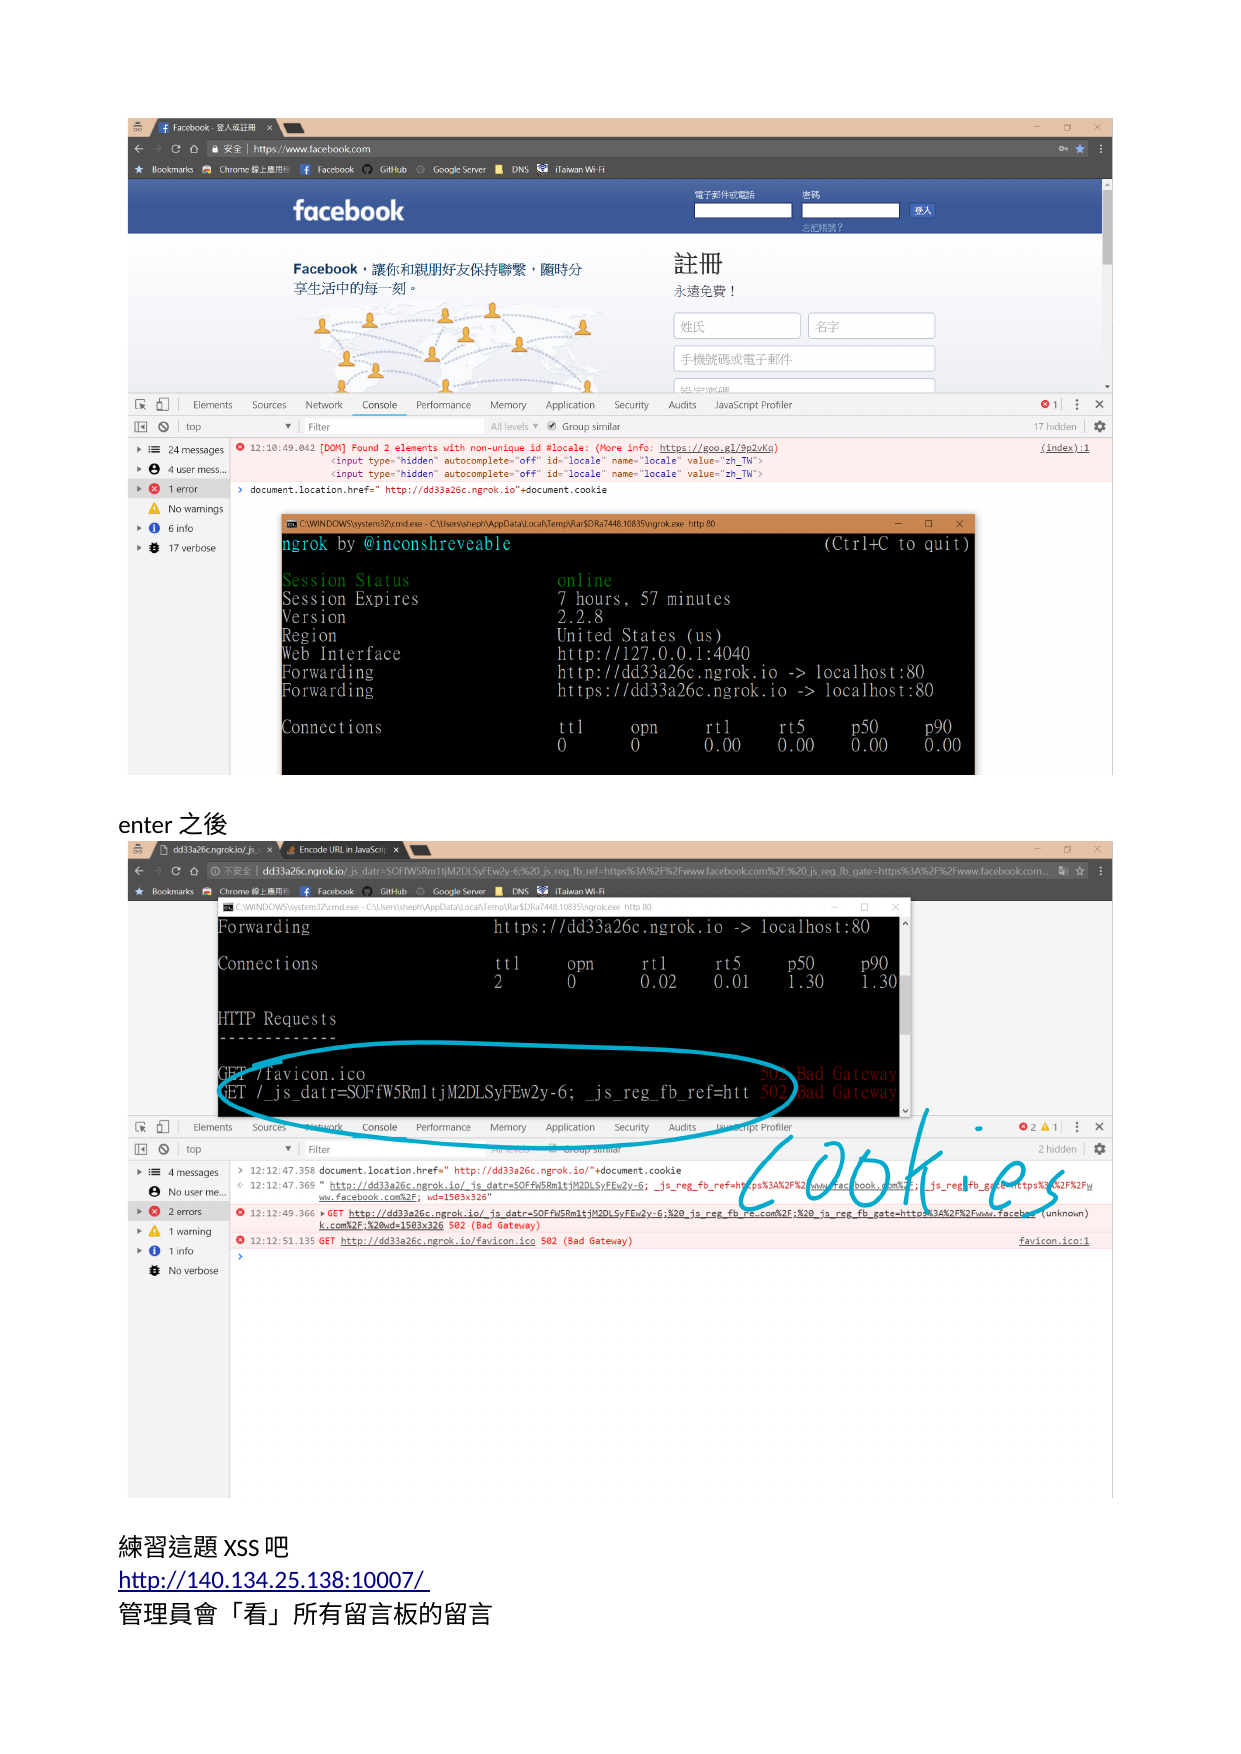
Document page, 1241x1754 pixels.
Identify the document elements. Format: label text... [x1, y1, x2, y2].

text 管理員會「看」所有留言板的留言 [118, 1594, 1122, 1631]
picture [127, 841, 1113, 1498]
text 練習這題 XSS吧 [118, 1528, 1122, 1564]
text http://140.134.25.138:10007/ [118, 1564, 1122, 1594]
text enter 之後 [118, 805, 1122, 841]
picture [127, 118, 1113, 775]
